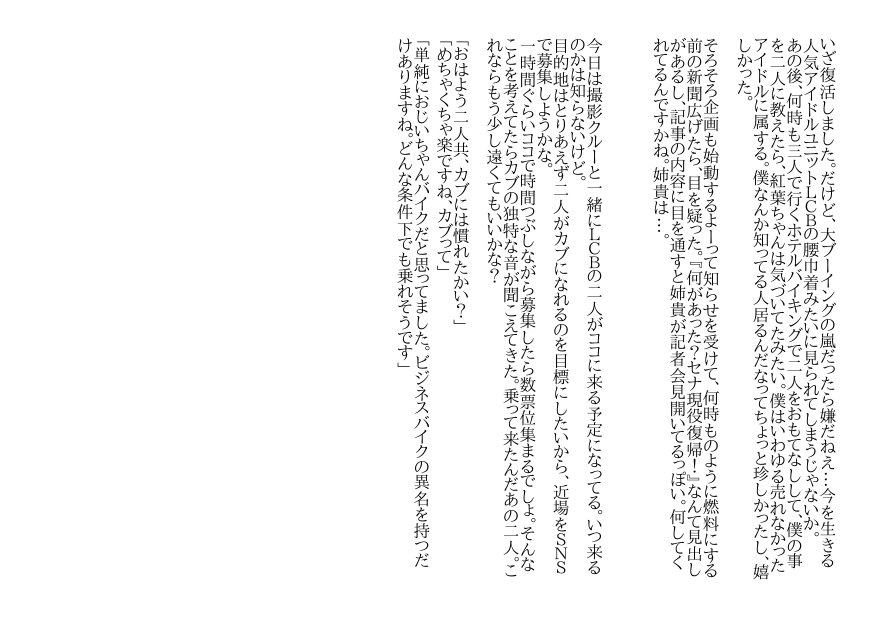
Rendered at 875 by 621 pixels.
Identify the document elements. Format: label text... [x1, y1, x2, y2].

text 今日は撮影クルーと一緒にＬＣＢの二人がココに来る予定になってる。いつ来るのかは知らないけど。 [569, 38, 603, 582]
text 目的地はとりあえず二人がカブになれるのを目標にしたいから、近場をＳＮＳで募集しようかな。 [536, 38, 569, 582]
text いざ復活しました。だけど、大ブーイングの嵐だったら嫌だねえ…今を生きる人気アイドルユニットＬＣＢの腰巾着みたいに見られてしまうじゃないか。 [803, 38, 836, 582]
text 一時間ぐらいココで時間つぶしながら募集したら数票位集まるでしょ。そんなことを考えてたらカブの独特な音が聞こえてきた。乗って来たんだあの二人。これならもう少し遠くてもいいかな？ [486, 38, 536, 582]
text 「めちゃくちゃ楽ですね、カブって」 [436, 38, 453, 582]
text 「おはよう二人共、カブには慣れたかい？」 [453, 38, 469, 582]
text あの後、何時も三人で行くホテルバイキングで二人をおもてなしして、僕の事を二人に教えたら、紅葉ちゃんは気づいてたみたい。僕はいわゆる売れなかったアイドルに属する。僕なんか知ってる人居るんだなってちょっと珍しかったし、嬉しかった。 [736, 38, 803, 582]
text そろそろ企画も始動するよーって知らせを受けて、何時ものように燃料にする前の新聞広げたら、目を疑った。『何があった？セナ現役復帰！』なんて見出しがあるし、記事の内容に目を通すと姉貴が記者会見開いてるっぽい。何してくれてるんですかね。姉貴は…。 [653, 38, 719, 582]
text 「単純におじいちゃんバイクだと思ってました。ビジネスバイクの異名を持つだけありますね。どんな条件下でも乗れそうです」 [397, 38, 430, 582]
